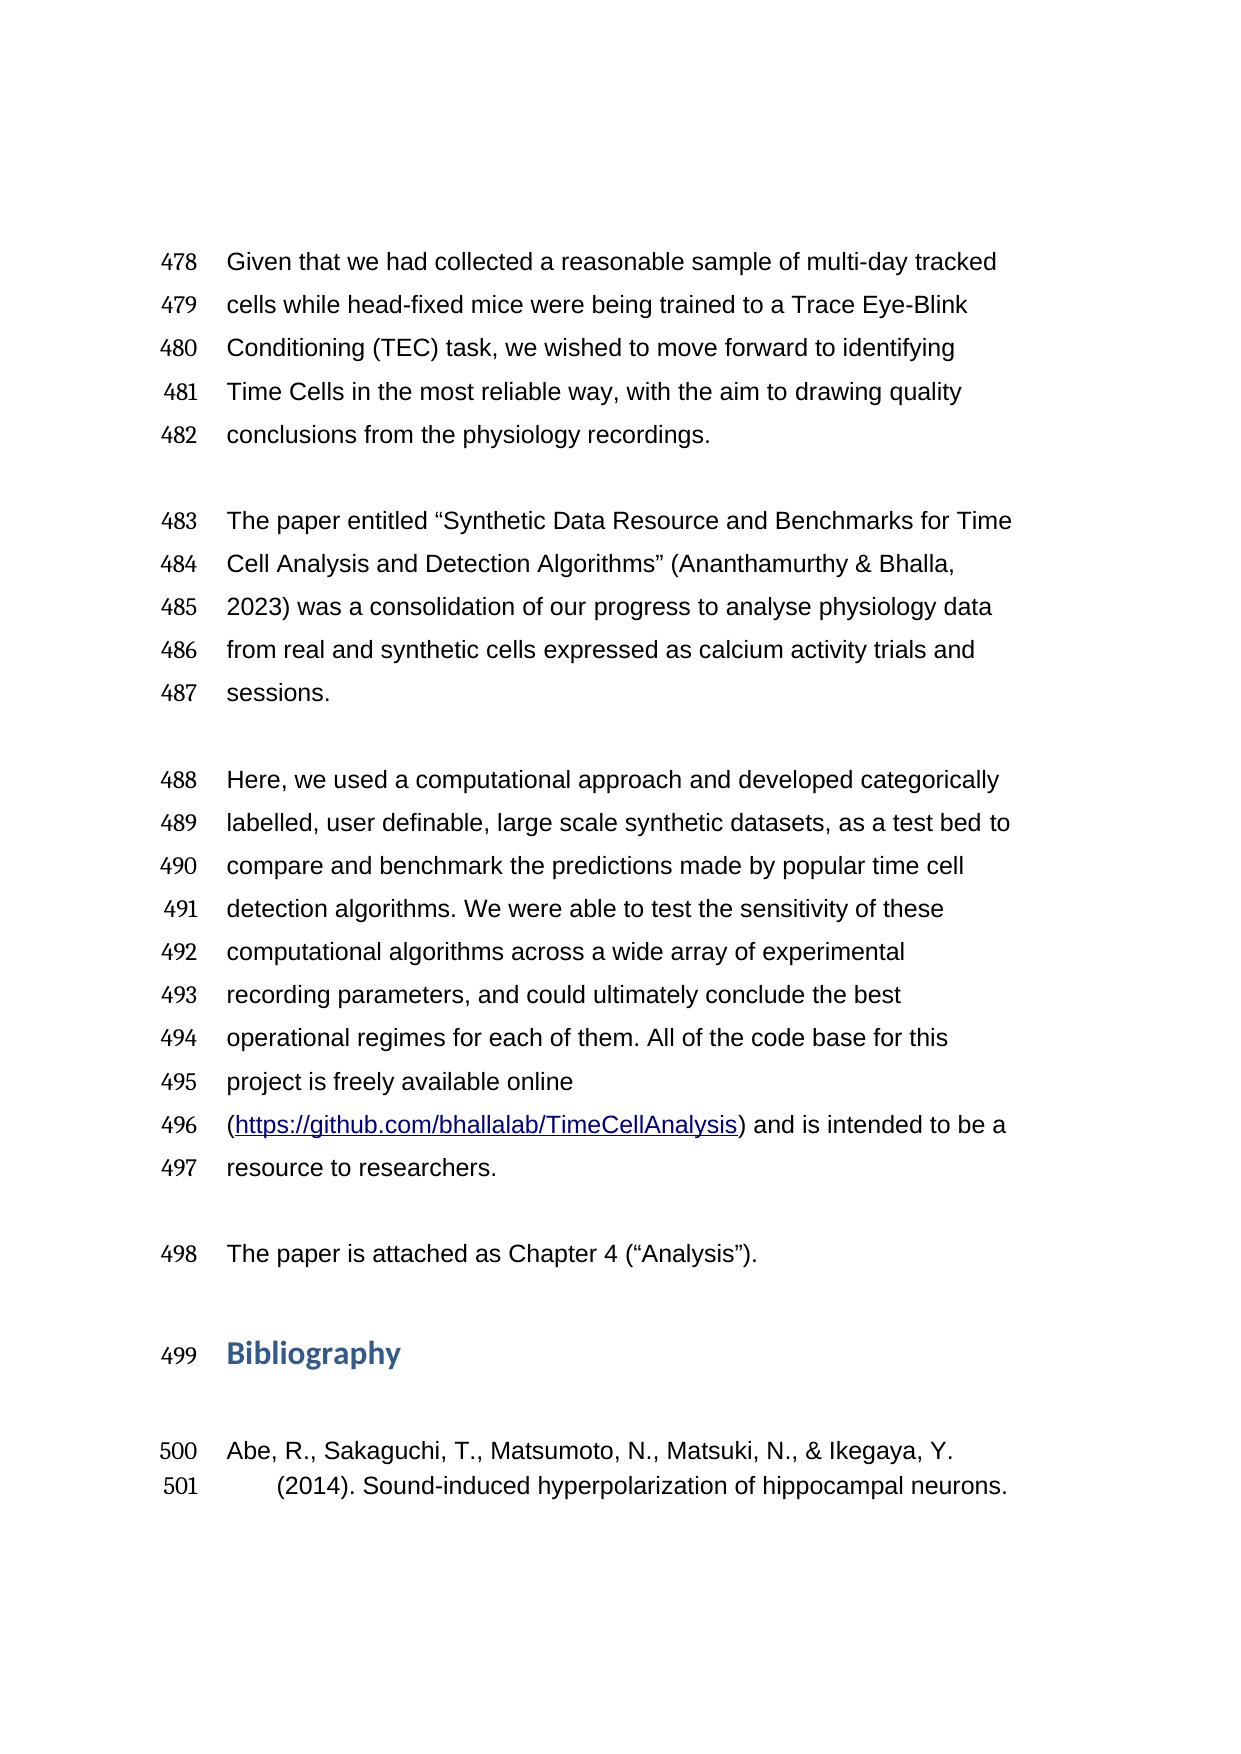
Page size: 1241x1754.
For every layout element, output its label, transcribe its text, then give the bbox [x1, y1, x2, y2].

text Here, we used a computational approach and developed categorically labelled, user definable, large scale synthetic datasets, as a test bed to compare and benchmark the predictions made by popular time cell detection algorithms. We were able to test the sensitivity of these computational algorithms across a wide array of experimental recording parameters, and could ultimately conclude the best operational regimes for each of them. All of the code base for this project is freely available online (https://github.com/bhallalab/TimeCellAnalysis) and is intended to be a resource to researchers. [226, 765, 1014, 1182]
subtitle Bibliography [226, 1332, 1014, 1373]
text Abe, R., Sakaguchi, T., Matsumoto, N., Matsuki, N., & Ikegaya, Y. (2014). Sound-induced hyperpolarization of hippocampal neurons. [226, 1436, 1014, 1499]
text Given that we had collected a reasonable sample of multi-day tracked cells while head-fixed mice were being trained to a Trace Eye-Blink Conditioning (TEC) task, we wished to move forward to identifying Time Cells in the most reliable way, with the aim to drawing quality conclusions from the physiology recordings. [226, 247, 1014, 448]
text The paper entitled “Synthetic Data Resource and Benchmarks for Time Cell Analysis and Detection Algorithms” (Ananthamurthy & Bhalla, 2023) was a consolidation of our progress to analyse physiology data from real and synthetic cells expressed as calcium activity trials and sessions. [226, 506, 1014, 707]
text The paper is attached as Chapter 4 (“Analysis”). [226, 1239, 1014, 1268]
